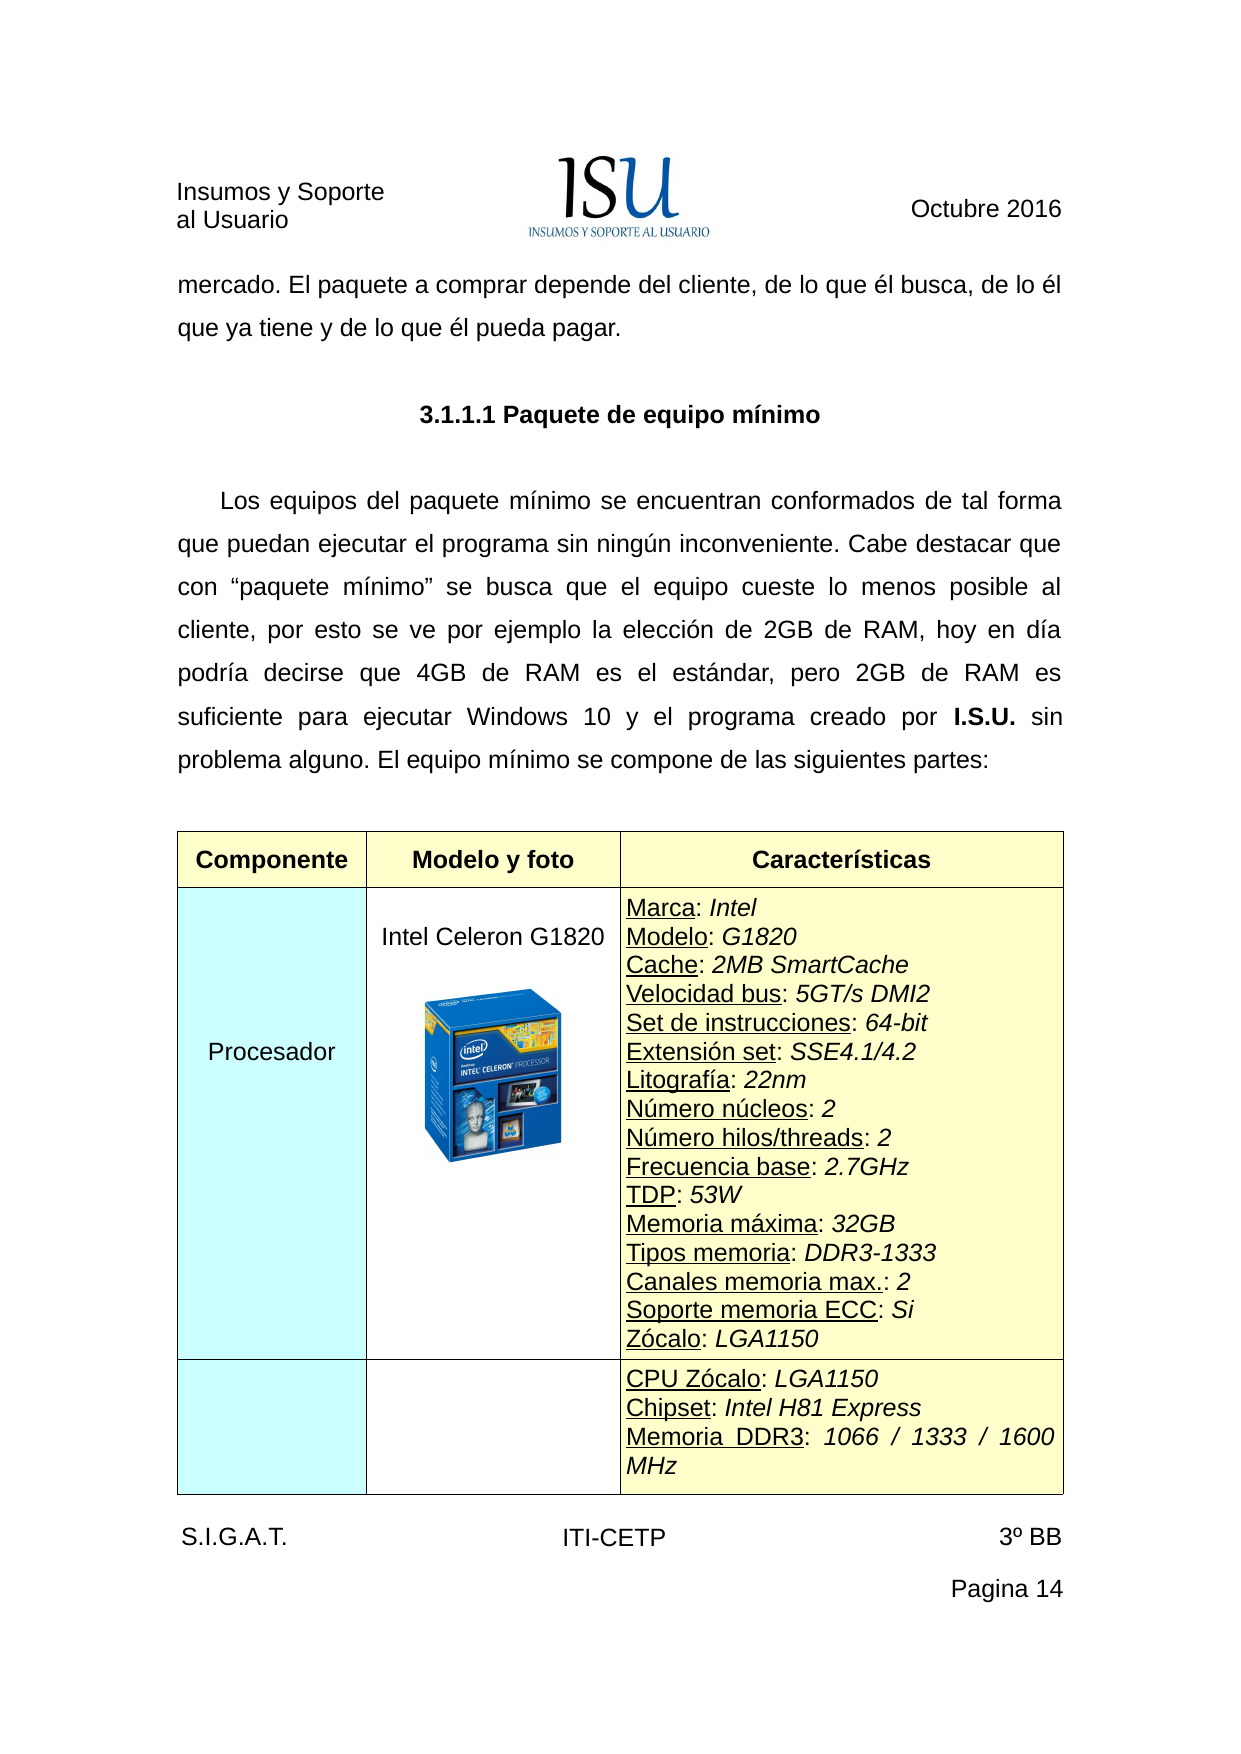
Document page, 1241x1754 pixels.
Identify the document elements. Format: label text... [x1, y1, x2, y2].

picture [517, 138, 723, 252]
table_header Características [621, 832, 1063, 887]
text 3.1.1.1 Paquete de equipo mínimo [177, 399, 1063, 428]
table_cell CPU Zócalo: LGA1150 Chipset: Intel H81 Express Memoria DDR3: 1066 / 1333 / 1600 MHz [621, 1360, 1063, 1494]
table_cell Intel Celeron G1820 [367, 888, 620, 1359]
text mercado. El paquete a comprar depende del cliente, de lo que él busca, de lo él que ya tiene y de lo que él pueda pagar. [177, 270, 1063, 342]
table_header Componente [178, 832, 366, 887]
table_header Modelo y foto [367, 832, 620, 887]
table_cell [367, 1360, 620, 1494]
table_cell Procesador [178, 888, 366, 1359]
table_cell [178, 1360, 366, 1494]
table_cell Marca: Intel Modelo: G1820 Cache: 2MB SmartCache Velocidad bus: 5GT/s DMI2 Set de instrucciones: 64-bit Extensión set: SSE4.1/4.2 Litografía: 22nm Número núcleos: 2 Número hilos/threads: 2 Frecuencia base: 2.7GHz TDP: 53W Memoria máxima: 32GB Tipos memoria: DDR3-1333 Canales memoria max.: 2 Soporte memoria ECC: Si Zócalo: LGA1150 [621, 888, 1063, 1359]
text Los equipos del paquete mínimo se encuentran conformados de tal forma que puedan ejecutar el programa sin ningún inconveniente. Cabe destacar que con “paquete mínimo” se busca que el equipo cueste lo menos posible al cliente, por esto se ve por ejemplo la elección de 2GB de RAM, hoy en día podría decirse que 4GB de RAM es el estándar, pero 2GB de RAM es suficiente para ejecutar Windows 10 y el programa creado por I.S.U. sin problema alguno. El equipo mínimo se compone de las siguientes partes: [177, 486, 1063, 773]
picture [423, 987, 563, 1164]
